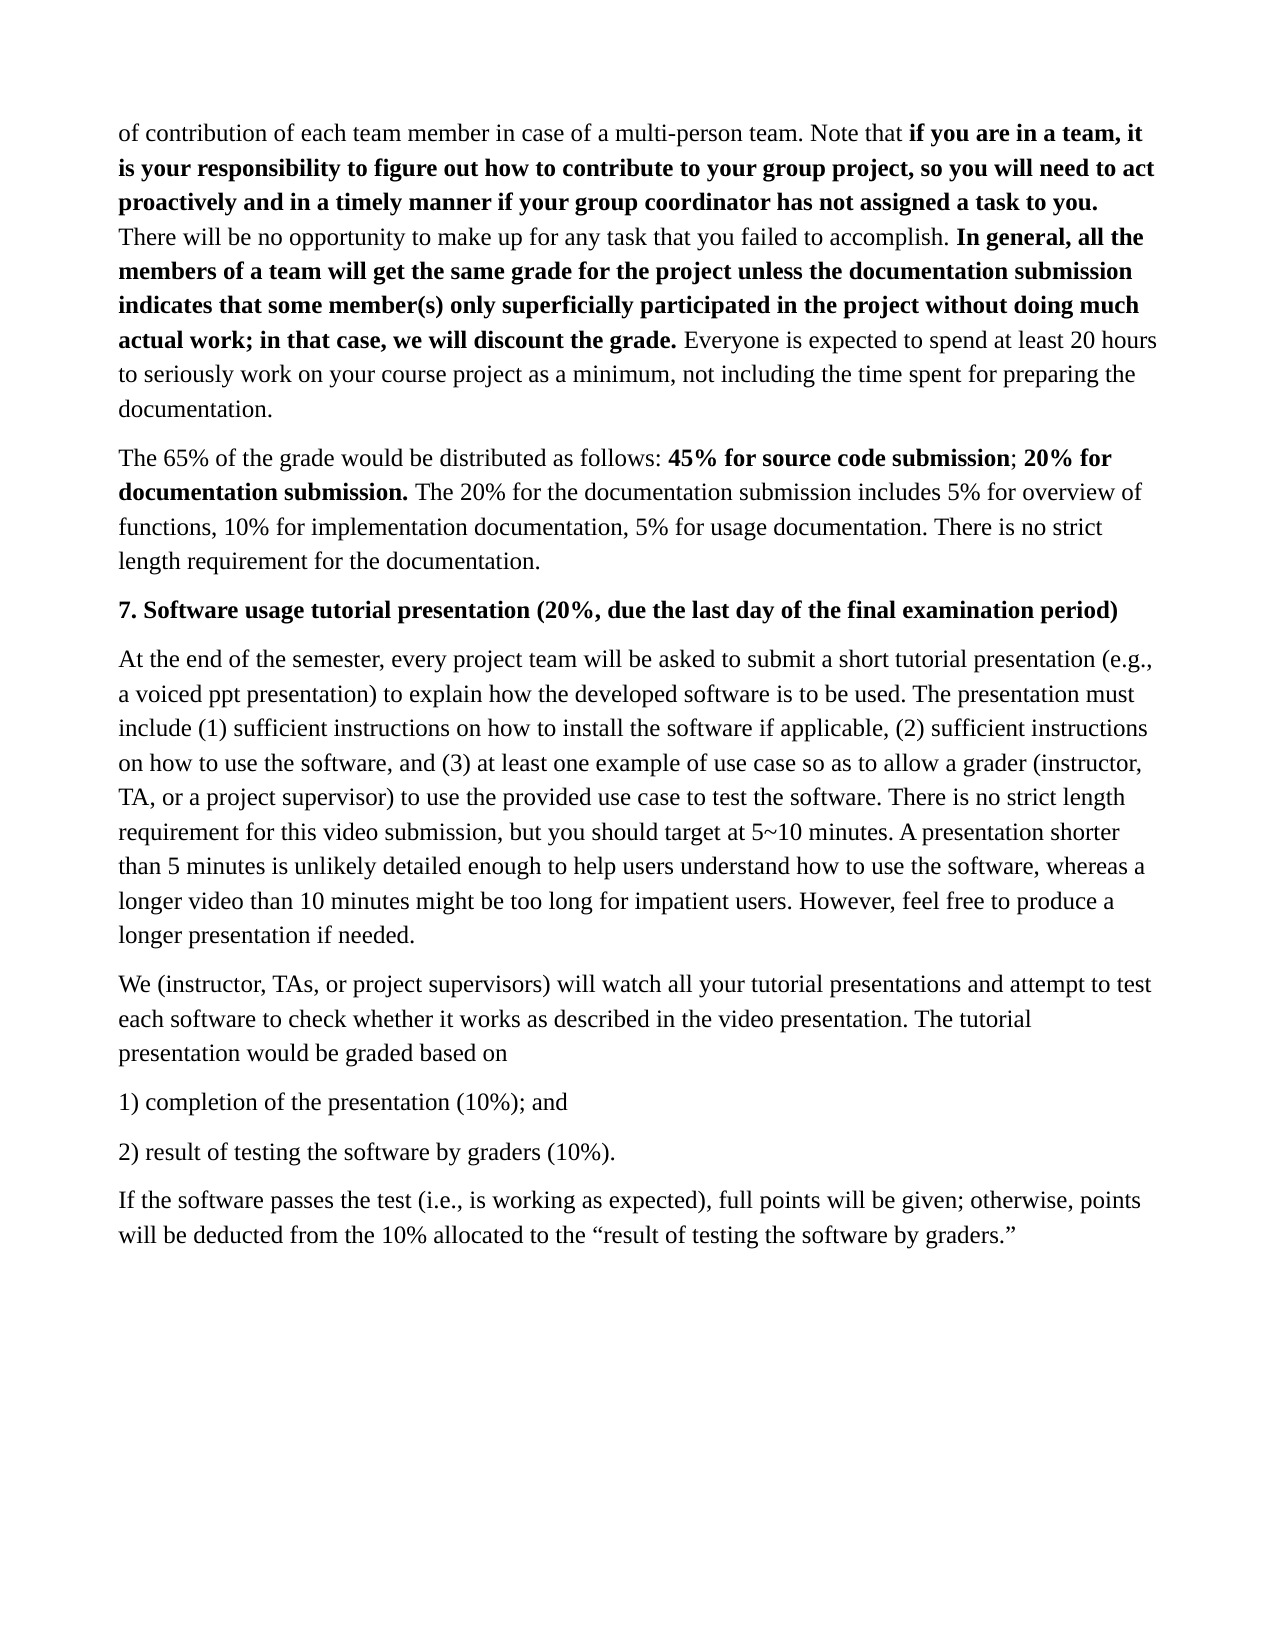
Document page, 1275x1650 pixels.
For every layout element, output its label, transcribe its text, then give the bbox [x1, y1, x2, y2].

text We (instructor, TAs, or project supervisors) will watch all your tutorial presentations and attempt to test each software to check whether it works as described in the video presentation. The tutorial presentation would be graded based on [118, 969, 1157, 1067]
text 7. Software usage tutorial presentation (20%, due the last day of the final examination period) [118, 596, 1157, 624]
text The 65% of the grade would be distributed as follows: 45% for source code submission; 20% for documentation submission. The 20% for the documentation submission includes 5% for overview of functions, 10% for implementation documentation, 5% for usage documentation. There is no strict length requirement for the documentation. [118, 443, 1157, 575]
text of contribution of each team member in case of a multi-person team. Note that if you are in a team, it is your responsibility to figure out how to contribute to your group project, so you will need to act proactively and in a timely manner if your group coordinator has not assigned a task to you. There will be no opportunity to make up for any task that you failed to accomplish. In general, all the members of a team will get the same grade for the project unless the documentation submission indicates that some member(s) only superficially participated in the project without doing much actual work; in that case, we will discount the grade. Everyone is expected to spend at least 20 hours to seriously work on your course project as a minimum, not including the time spent for preparing the documentation. [118, 118, 1157, 423]
text 2) result of testing the software by graders (10%). [118, 1137, 1157, 1165]
text 1) completion of the presentation (10%); and [118, 1087, 1157, 1116]
text If the software passes the test (i.e., is working as expected), full points will be given; otherwise, points will be deducted from the 10% allocated to the “result of testing the software by graders.” [118, 1186, 1157, 1249]
text At the end of the semester, every project team will be asked to submit a short tutorial presentation (e.g., a voiced ppt presentation) to explain how the developed software is to be used. The presentation must include (1) sufficient instructions on how to install the software if applicable, (2) sufficient instructions on how to use the software, and (3) at least one example of use case so as to allow a grader (instructor, TA, or a project supervisor) to use the provided use case to test the software. There is no strict length requirement for this video submission, but you should target at 5~10 minutes. A presentation shorter than 5 minutes is unlikely detailed enough to help users understand how to use the software, whereas a longer video than 10 minutes might be too long for impatient users. However, feel free to produce a longer presentation if needed. [118, 644, 1157, 949]
